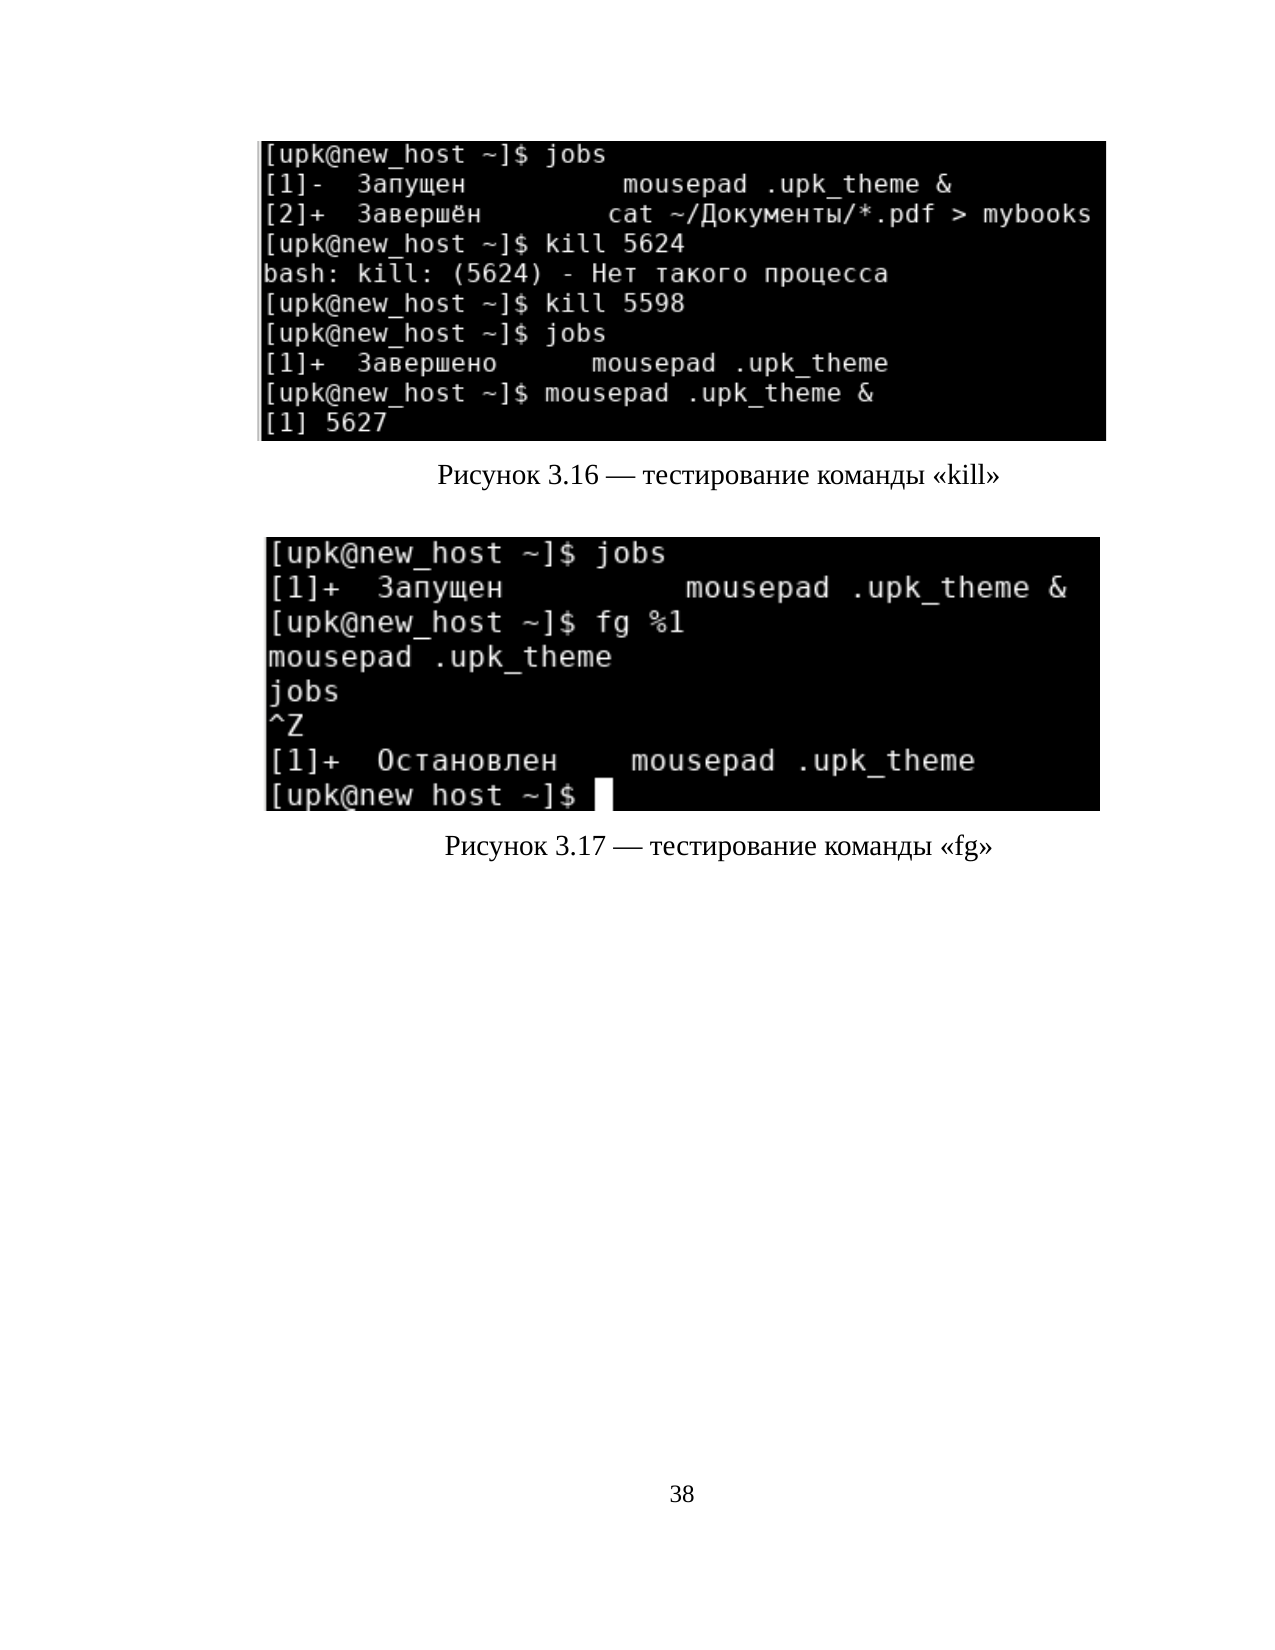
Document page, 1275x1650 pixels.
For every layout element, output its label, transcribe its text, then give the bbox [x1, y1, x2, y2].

picture [257, 141, 1107, 441]
picture [263, 537, 1100, 811]
text Рисунок 3.17 — тестирование команды «fg» [177, 561, 1186, 861]
text Рисунок 3.16 — тестирование команды «kill» [177, 142, 1186, 491]
